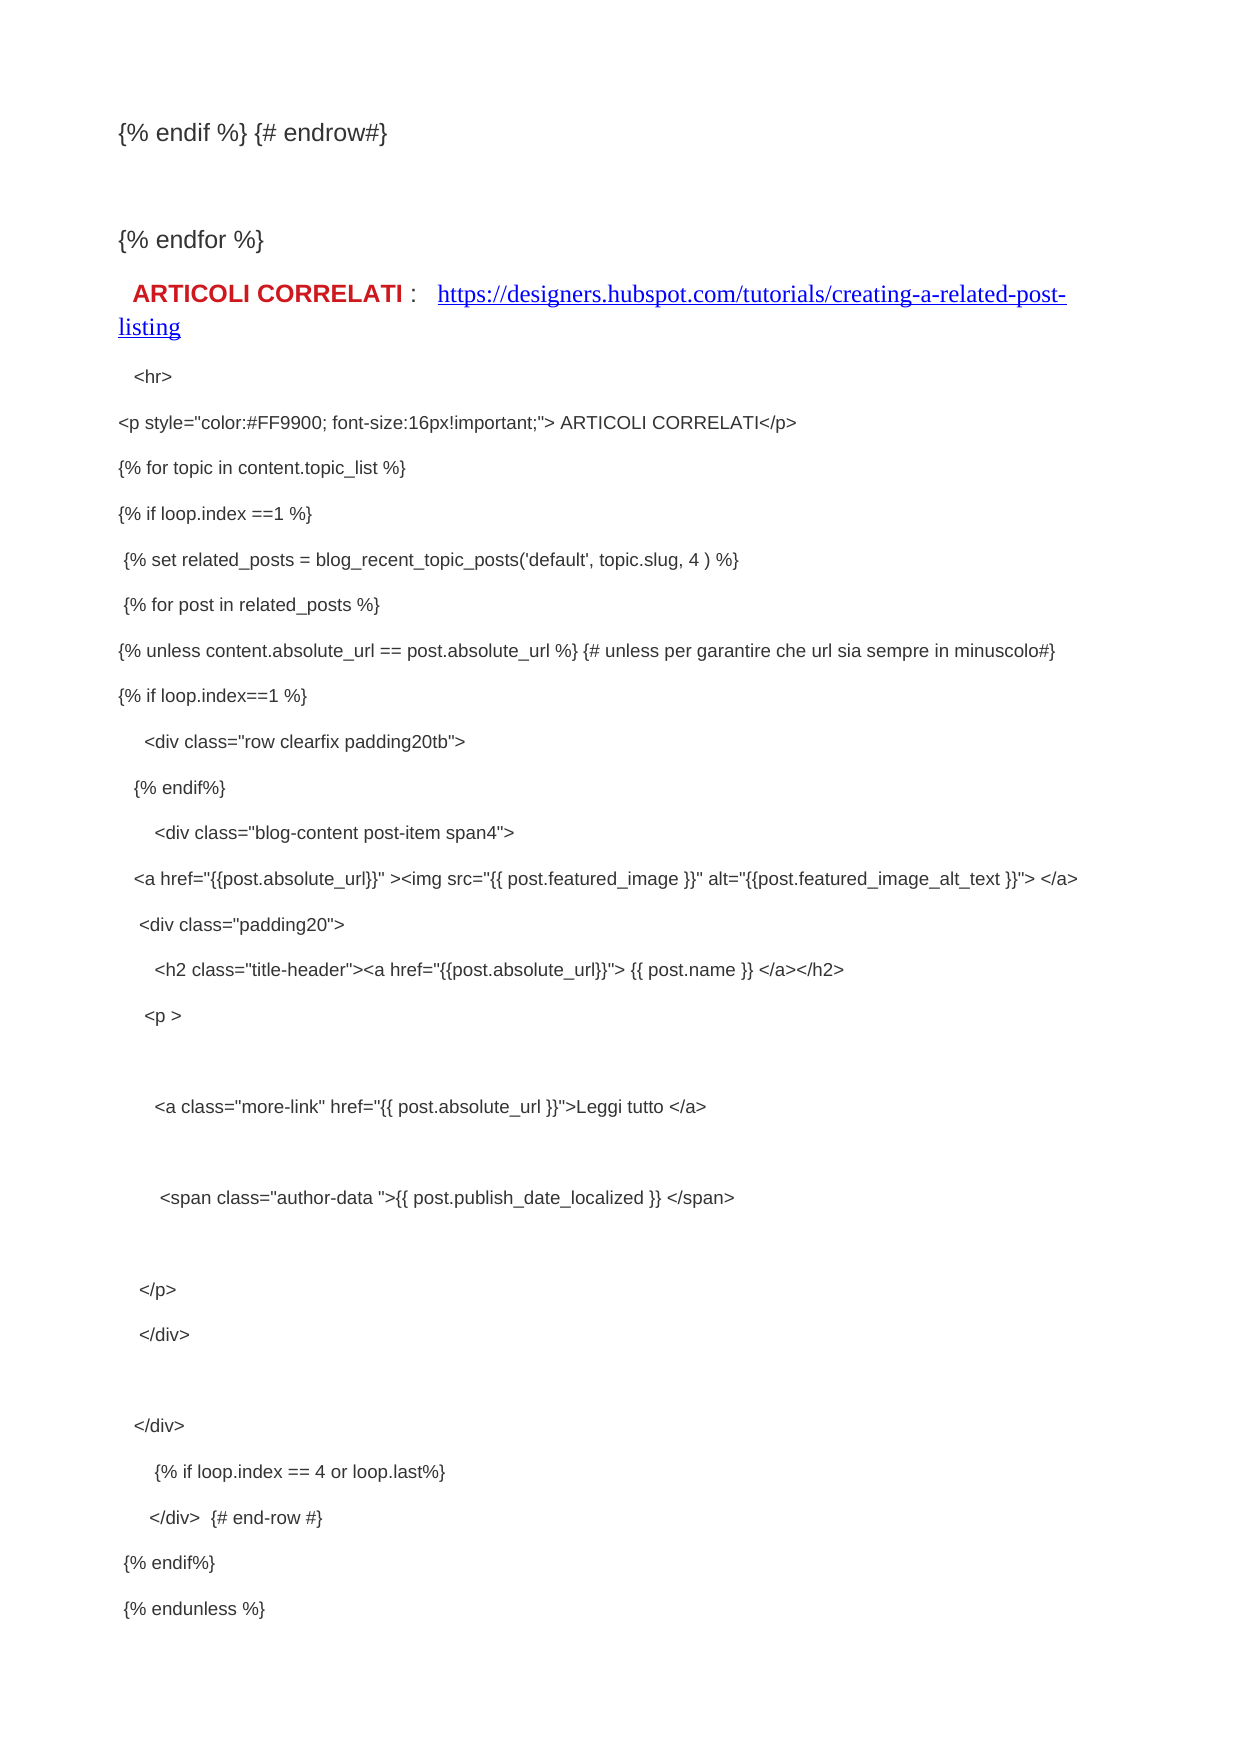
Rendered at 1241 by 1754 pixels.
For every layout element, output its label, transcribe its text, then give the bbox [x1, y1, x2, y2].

text {% if loop.index ==1 %} [118, 503, 1122, 524]
text {% endif %} {# endrow#} [118, 118, 1122, 147]
text </div> {# end-row #} [118, 1507, 1122, 1528]
text <h2 class="title-header"><a href="{{post.absolute_url}}"> {{ post.name }} </a></h2> [118, 959, 1122, 981]
text <p style="color:#FF9900; font-size:16px!important;"> ARTICOLI CORRELATI</p> [118, 412, 1122, 433]
text <a href="{{post.absolute_url}}" ><img src="{{ post.featured_image }}" alt="{{post.featured_image_alt_text }}"> </a> [118, 868, 1122, 889]
text {% endunless %} [118, 1598, 1122, 1619]
text </div> [118, 1324, 1122, 1346]
text <a class="more-link" href="{{ post.absolute_url }}">Leggi tutto </a> [118, 1096, 1122, 1117]
text {% if loop.index == 4 or loop.last%} [118, 1461, 1122, 1482]
text <hr> [118, 366, 1122, 387]
text <div class="blog-content post-item span4"> [118, 822, 1122, 844]
text </p> [118, 1278, 1122, 1300]
text {% if loop.index==1 %} [118, 685, 1122, 707]
text ARTICOLI CORRELATI : https://designers.hubspot.com/tutorials/creating-a-related-post-listing [118, 279, 1122, 341]
text <div class="row clearfix padding20tb"> [118, 731, 1122, 752]
text <span class="author-data ">{{ post.publish_date_localized }} </span> [118, 1187, 1122, 1209]
text <p > [118, 1005, 1122, 1026]
text {% unless content.absolute_url == post.absolute_url %} {# unless per garantire che url sia sempre in minuscolo#} [118, 640, 1122, 661]
text {% set related_posts = blog_recent_topic_posts('default', topic.slug, 4 ) %} [118, 548, 1122, 570]
text </div> [118, 1415, 1122, 1437]
text {% for topic in content.topic_list %} [118, 457, 1122, 479]
text {% endif%} [118, 777, 1122, 798]
text {% for post in related_posts %} [118, 594, 1122, 616]
text {% endfor %} [118, 225, 1122, 254]
text {% endif%} [118, 1552, 1122, 1574]
text <div class="padding20"> [118, 913, 1122, 935]
